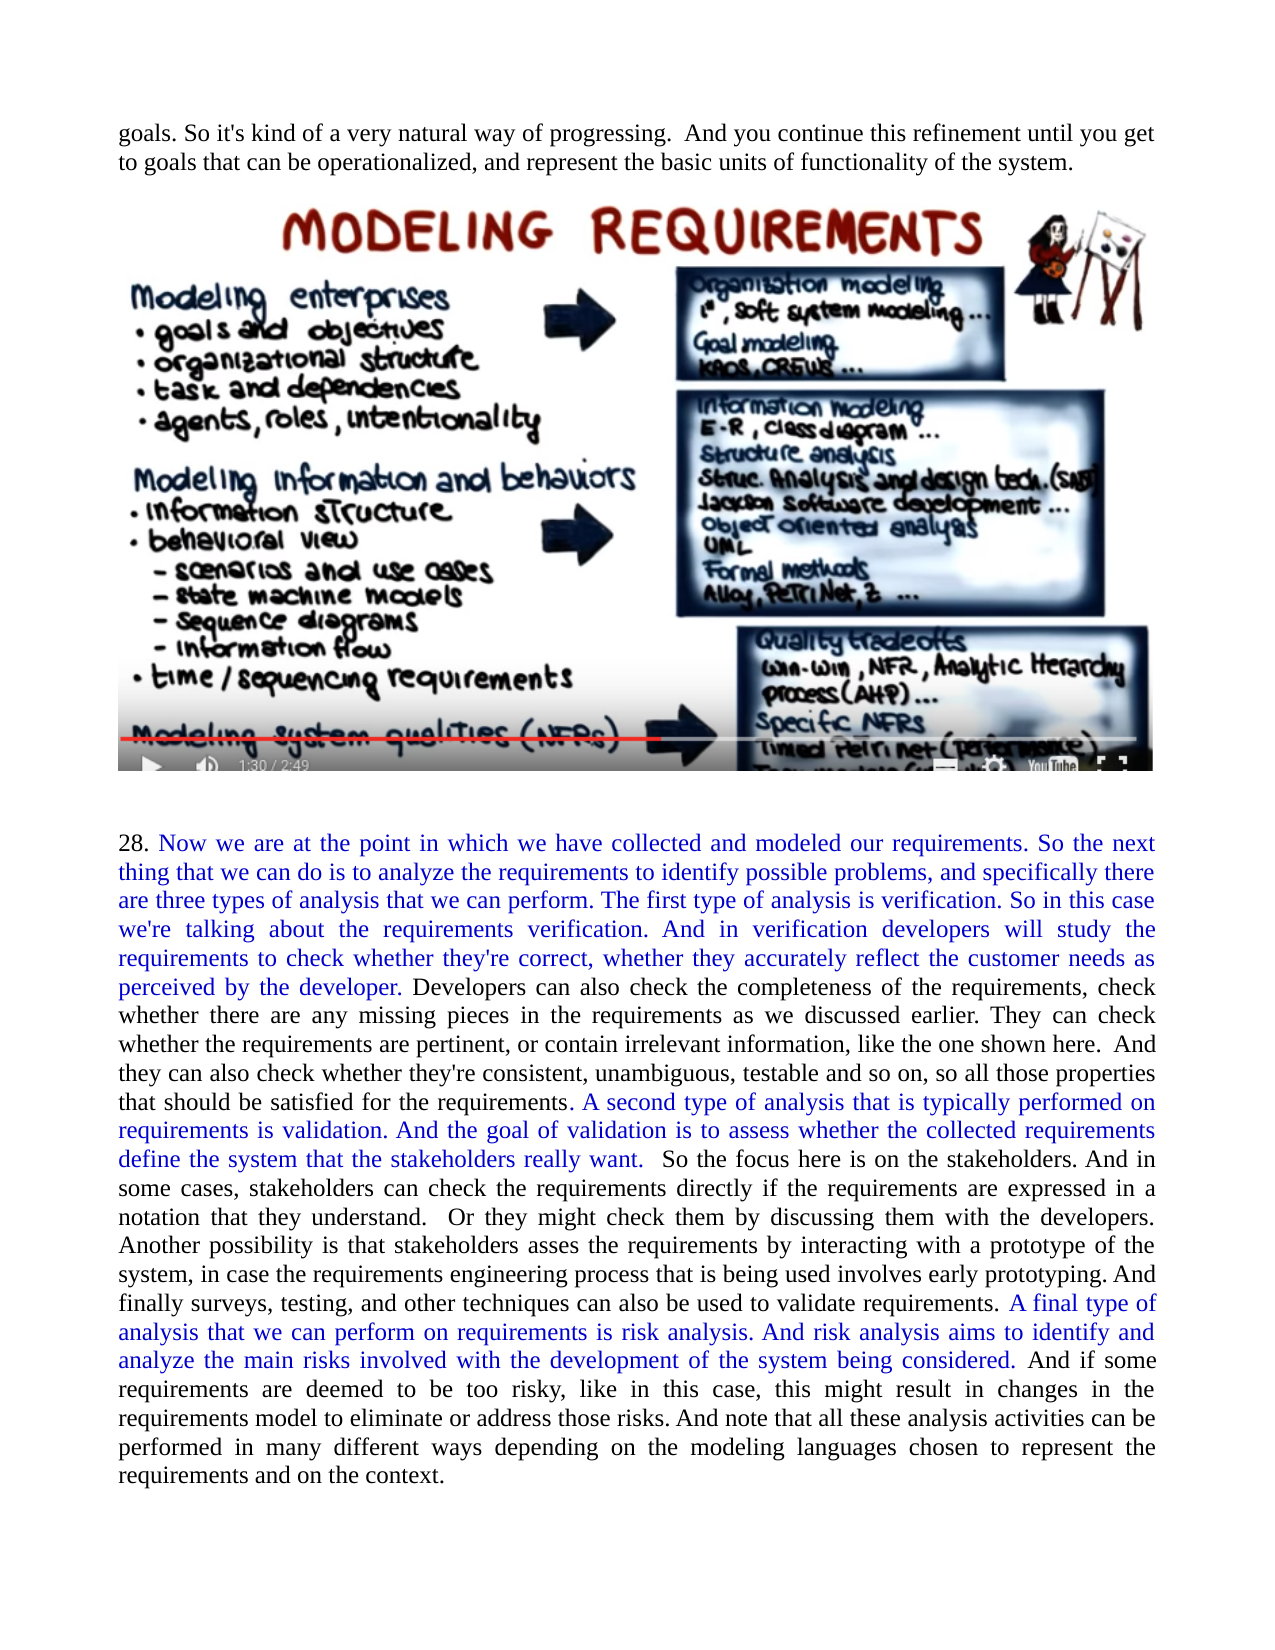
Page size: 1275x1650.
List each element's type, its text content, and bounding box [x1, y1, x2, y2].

picture [118, 204, 1157, 771]
text 28. Now we are at the point in which we have collected and modeled our requirements. So the next thing that we can do is to analyze the requirements to identify possible problems, and specifically there are three types of analysis that we can perform. The first type of analysis is verification. So in this case we're talking about the requirements verification. And in verification developers will study the requirements to check whether they're correct, whether they accurately reflect the customer needs as perceived by the developer. Developers can also check the completeness of the requirements, check whether there are any missing pieces in the requirements as we discussed earlier. They can check whether the requirements are pertinent, or contain irrelevant information, like the one shown here. And they can also check whether they're consistent, unambiguous, testable and so on, so all those properties that should be satisfied for the requirements. A second type of analysis that is typically performed on requirements is validation. And the goal of validation is to assess whether the collected requirements define the system that the stakeholders really want. So the focus here is on the stakeholders. And in some cases, stakeholders can check the requirements directly if the requirements are expressed in a notation that they understand. Or they might check them by discussing them with the developers. Another possibility is that stakeholders asses the requirements by interacting with a prototype of the system, in case the requirements engineering process that is being used involves early prototyping. And finally surveys, testing, and other techniques can also be used to validate requirements. A final type of analysis that we can perform on requirements is risk analysis. And risk analysis aims to identify and analyze the main risks involved with the development of the system being considered. And if some requirements are deemed to be too risky, like in this case, this might result in changes in the requirements model to eliminate or address those risks. And note that all these analysis activities can be performed in many different ways depending on the modeling languages chosen to represent the requirements and on the context. [118, 828, 1157, 1489]
text goals. So it's kind of a very natural way of progressing. And you continue this refinement until you get to goals that can be operationalized, and represent the basic units of functionality of the system. [118, 118, 1157, 176]
